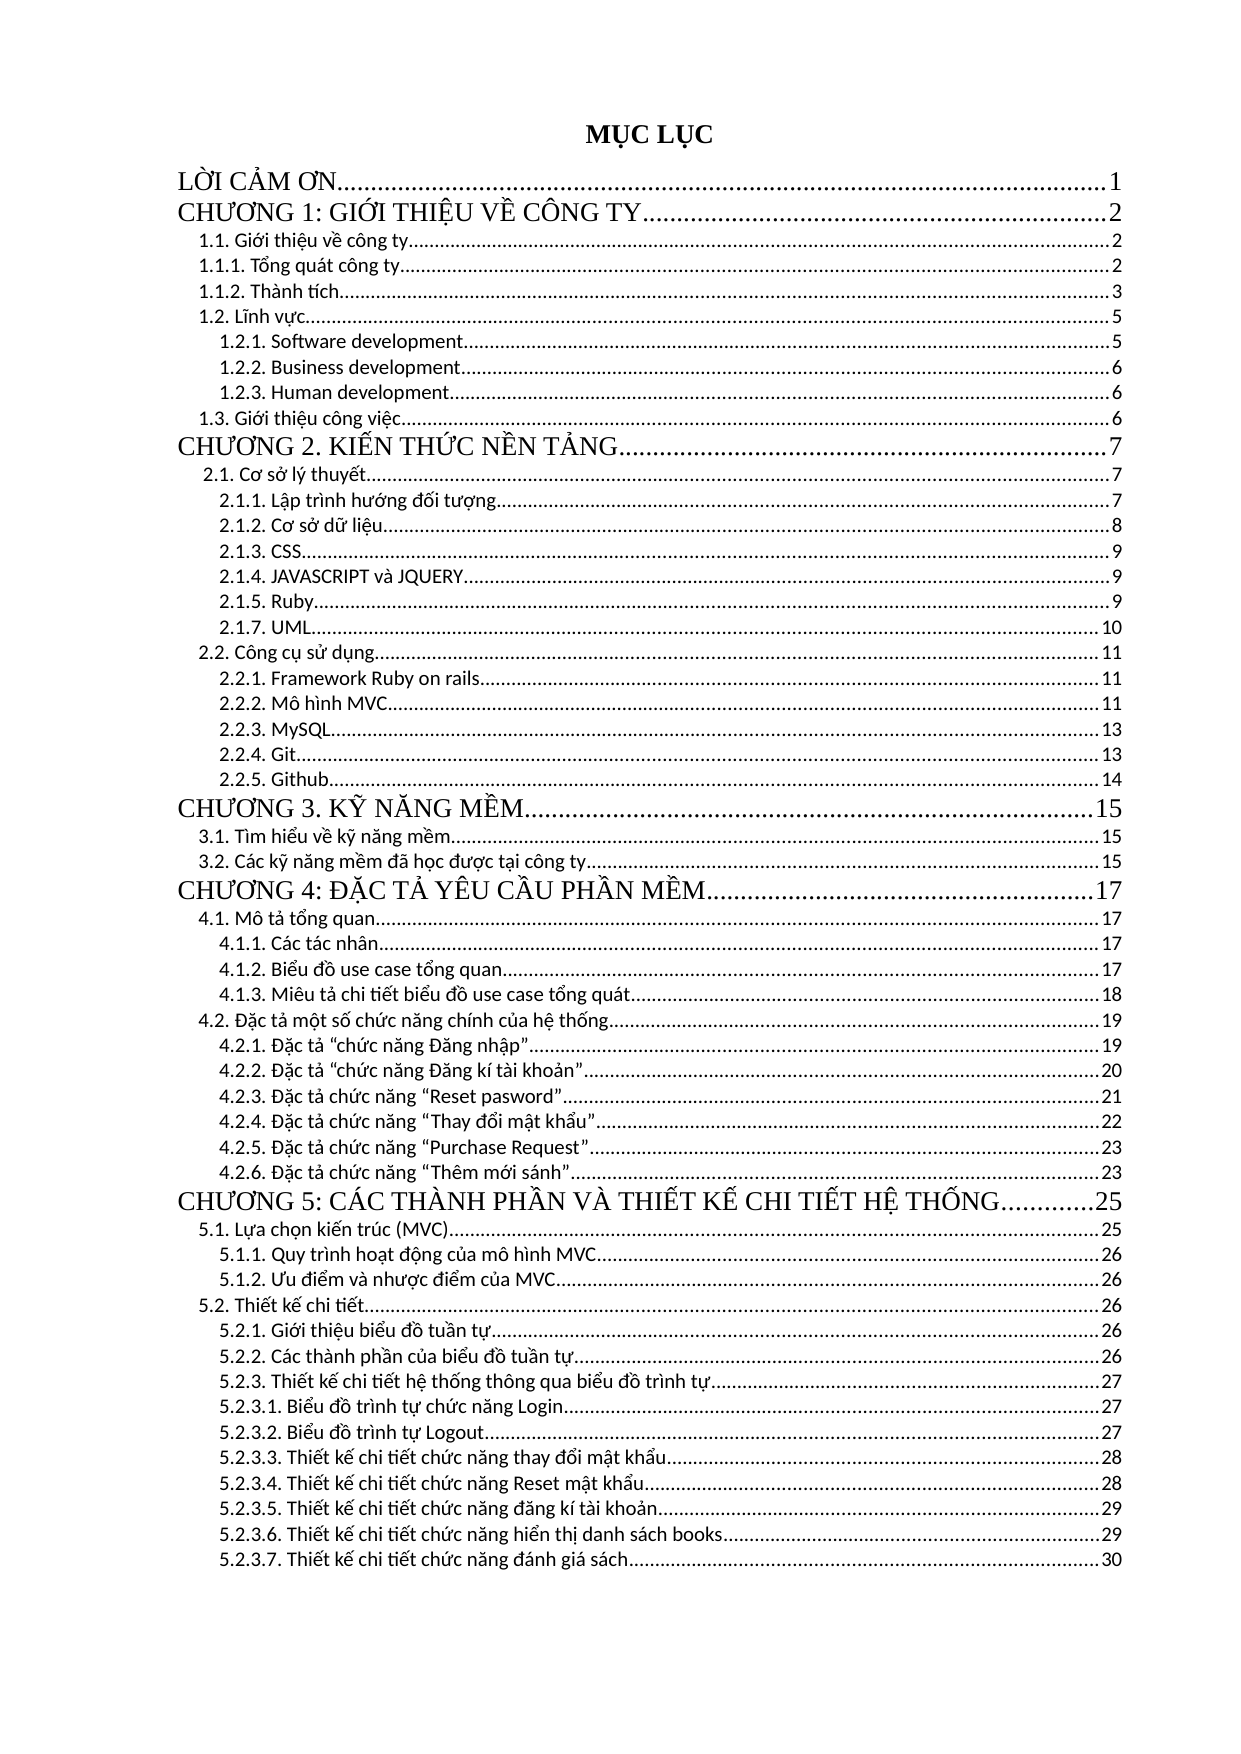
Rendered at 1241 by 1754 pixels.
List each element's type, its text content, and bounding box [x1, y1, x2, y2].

text 1.2.1. Software development 5 [219, 329, 1122, 354]
text 5.2.1. Giới thiệu biểu đồ tuần tự 26 [219, 1317, 1122, 1343]
text 2.1.7. UML 10 [219, 614, 1122, 639]
text 4.2.2. Đặc tả “chức năng Đăng kí tài khoản” 20 [219, 1058, 1122, 1083]
text CHƯƠNG 4: ĐẶC TẢ YÊU CẦU PHẦN MỀM 17 [177, 874, 1122, 905]
text 5.1.2. Ưu điểm và nhược điểm của MVC 26 [219, 1267, 1122, 1292]
text 5.2.3.4. Thiết kế chi tiết chức năng Reset mật khẩu 28 [219, 1470, 1122, 1495]
text 2.1.4. JAVASCRIPT và JQUERY 9 [219, 563, 1122, 589]
text 2.2. Công cụ sử dụng 11 [198, 639, 1122, 665]
text 4.2.1. Đặc tả “chức năng Đăng nhập” 19 [219, 1032, 1122, 1058]
text 1.2. Lĩnh vực 5 [198, 303, 1122, 329]
text 1.2.2. Business development 6 [219, 354, 1122, 379]
text 2.1.3. CSS 9 [219, 538, 1122, 563]
text 4.2.6. Đặc tả chức năng “Thêm mới sánh” 23 [219, 1159, 1122, 1185]
text 4.1. Mô tả tổng quan 17 [198, 905, 1122, 931]
text 2.1.2. Cơ sở dữ liệu 8 [219, 512, 1122, 538]
text 3.2. Các kỹ năng mềm đã học được tại công ty 15 [198, 848, 1122, 874]
text 2.2.3. MySQL 13 [219, 716, 1122, 741]
text 4.2.5. Đặc tả chức năng “Purchase Request” 23 [219, 1134, 1122, 1159]
text 2.1.5. Ruby 9 [219, 589, 1122, 614]
text 1.2.3. Human development 6 [219, 379, 1122, 405]
text 4.2.4. Đặc tả chức năng “Thay đổi mật khẩu” 22 [219, 1108, 1122, 1134]
text 5.1. Lựa chọn kiến trúc (MVC) 25 [198, 1216, 1122, 1241]
text 1.1.2. Thành tích 3 [198, 278, 1122, 303]
text 3.1. Tìm hiểu về kỹ năng mềm 15 [198, 823, 1122, 848]
text 5.2.3.3. Thiết kế chi tiết chức năng thay đổi mật khẩu 28 [219, 1444, 1122, 1470]
text CHƯƠNG 5: CÁC THÀNH PHẦN VÀ THIẾT KẾ CHI TIẾT HỆ THỐNG 25 [177, 1185, 1122, 1216]
text 5.2.3. Thiết kế chi tiết hệ thống thông qua biểu đồ trình tự 27 [219, 1368, 1122, 1394]
subtitle MỤC LỤC [177, 118, 1122, 149]
text 2.1. Cơ sở lý thuyết 7 [198, 462, 1122, 487]
text 5.2.3.6. Thiết kế chi tiết chức năng hiển thị danh sách books 29 [219, 1521, 1122, 1546]
text LỜI CẢM ƠN 1 [177, 165, 1122, 196]
text 1.1. Giới thiệu về công ty 2 [198, 227, 1122, 252]
text 5.2.2. Các thành phần của biểu đồ tuần tự 26 [219, 1343, 1122, 1368]
text 2.2.2. Mô hình MVC 11 [219, 690, 1122, 716]
text 4.2.3. Đặc tả chức năng “Reset pasword” 21 [219, 1083, 1122, 1108]
text 4.1.1. Các tác nhân 17 [219, 931, 1122, 956]
text 2.2.5. Github 14 [219, 767, 1122, 792]
text 4.1.3. Miêu tả chi tiết biểu đồ use case tổng quát 18 [219, 981, 1122, 1007]
text 2.2.1. Framework Ruby on rails 11 [219, 665, 1122, 690]
text 2.2.4. Git 13 [219, 741, 1122, 767]
text 2.1.1. Lập trình hướng đối tượng 7 [219, 487, 1122, 512]
text CHƯƠNG 2. KIẾN THỨC NỀN TẢNG 7 [177, 430, 1122, 462]
text 4.1.2. Biểu đồ use case tổng quan 17 [219, 956, 1122, 981]
text 5.2.3.7. Thiết kế chi tiết chức năng đánh giá sách 30 [219, 1546, 1122, 1572]
text CHƯƠNG 1: GIỚI THIỆU VỀ CÔNG TY 2 [177, 196, 1122, 227]
text 5.2. Thiết kế chi tiết 26 [198, 1292, 1122, 1317]
text 5.2.3.2. Biểu đồ trình tự Logout 27 [219, 1419, 1122, 1444]
text 5.2.3.5. Thiết kế chi tiết chức năng đăng kí tài khoản 29 [219, 1495, 1122, 1521]
text CHƯƠNG 3. KỸ NĂNG MỀM 15 [177, 792, 1122, 823]
text 4.2. Đặc tả một số chức năng chính của hệ thống 19 [198, 1007, 1122, 1032]
text 5.2.3.1. Biểu đồ trình tự chức năng Login 27 [219, 1394, 1122, 1419]
text 1.1.1. Tổng quát công ty 2 [198, 252, 1122, 278]
text 5.1.1. Quy trình hoạt động của mô hình MVC 26 [219, 1241, 1122, 1267]
text 1.3. Giới thiệu công việc 6 [198, 405, 1122, 430]
